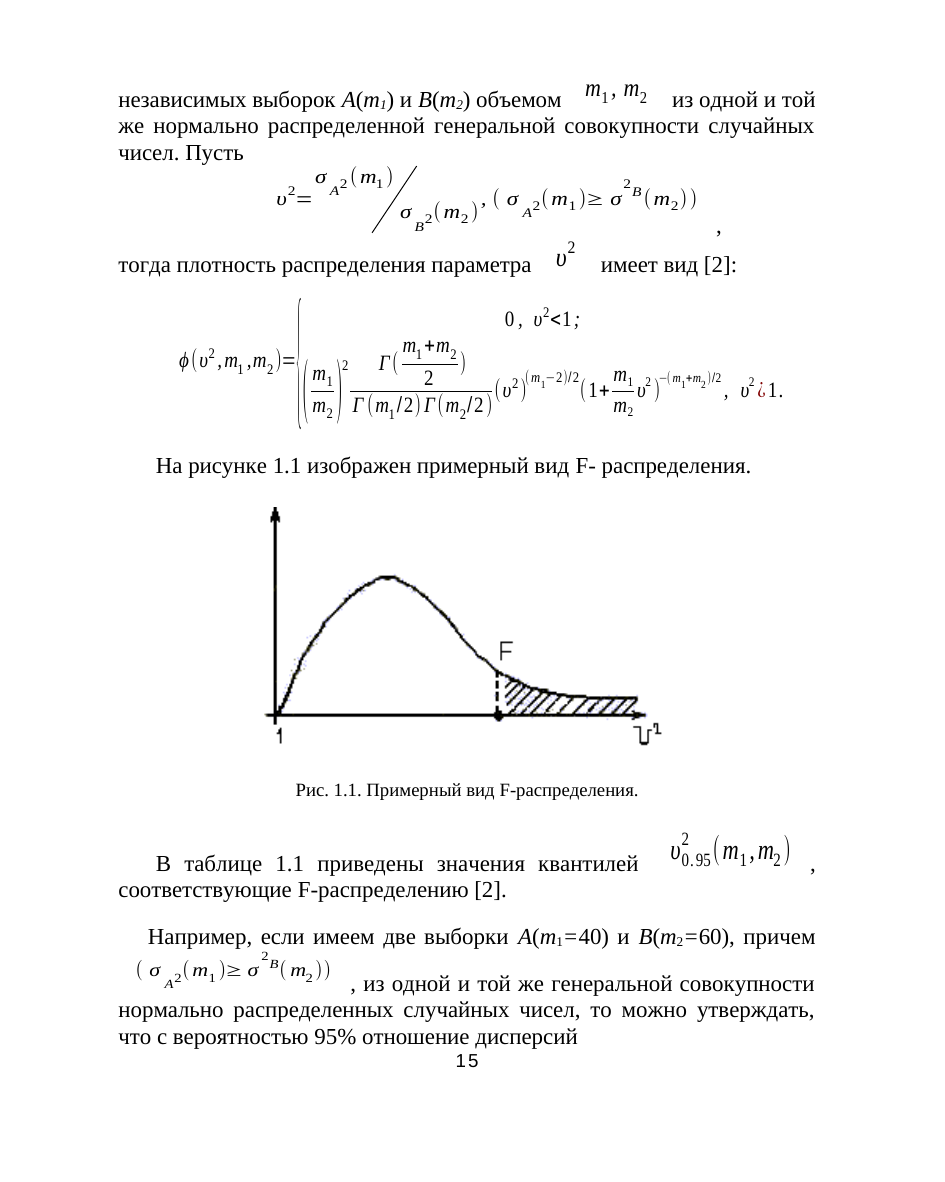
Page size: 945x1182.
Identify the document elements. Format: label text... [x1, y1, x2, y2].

text тогда плотность распределения параметра имеет вид [2]: [118, 239, 816, 277]
text , [118, 165, 816, 239]
picture [263, 507, 671, 750]
text Например, если имеем две выборки A(m1=40) и B(m2=60), причем , из одной и той же генеральной совокупности нормально распределенных случайных чисел, то можно утверждать, что с вероятностью 95% отношение дисперсий [118, 923, 816, 1049]
text В таблице 1.1 приведены значения квантилей , соответствующие F-распределению [2]. [118, 829, 816, 903]
text Адекватность модели объекту устанавливается по критерию Фишера [2]. В основу критерия положено F-распределение, которому подчиняется отношение дисперсий двух независимых выборок A(m1) и B(m2) объемом из одной и той же нормально распределенной генеральной совокупности случайных чисел. Пусть [118, 74, 816, 165]
text На рисунке 1.1 изображен примерный вид F- распределения. [118, 452, 816, 478]
text Рис. 1.1. Примерный вид F-распределения. [118, 779, 816, 800]
